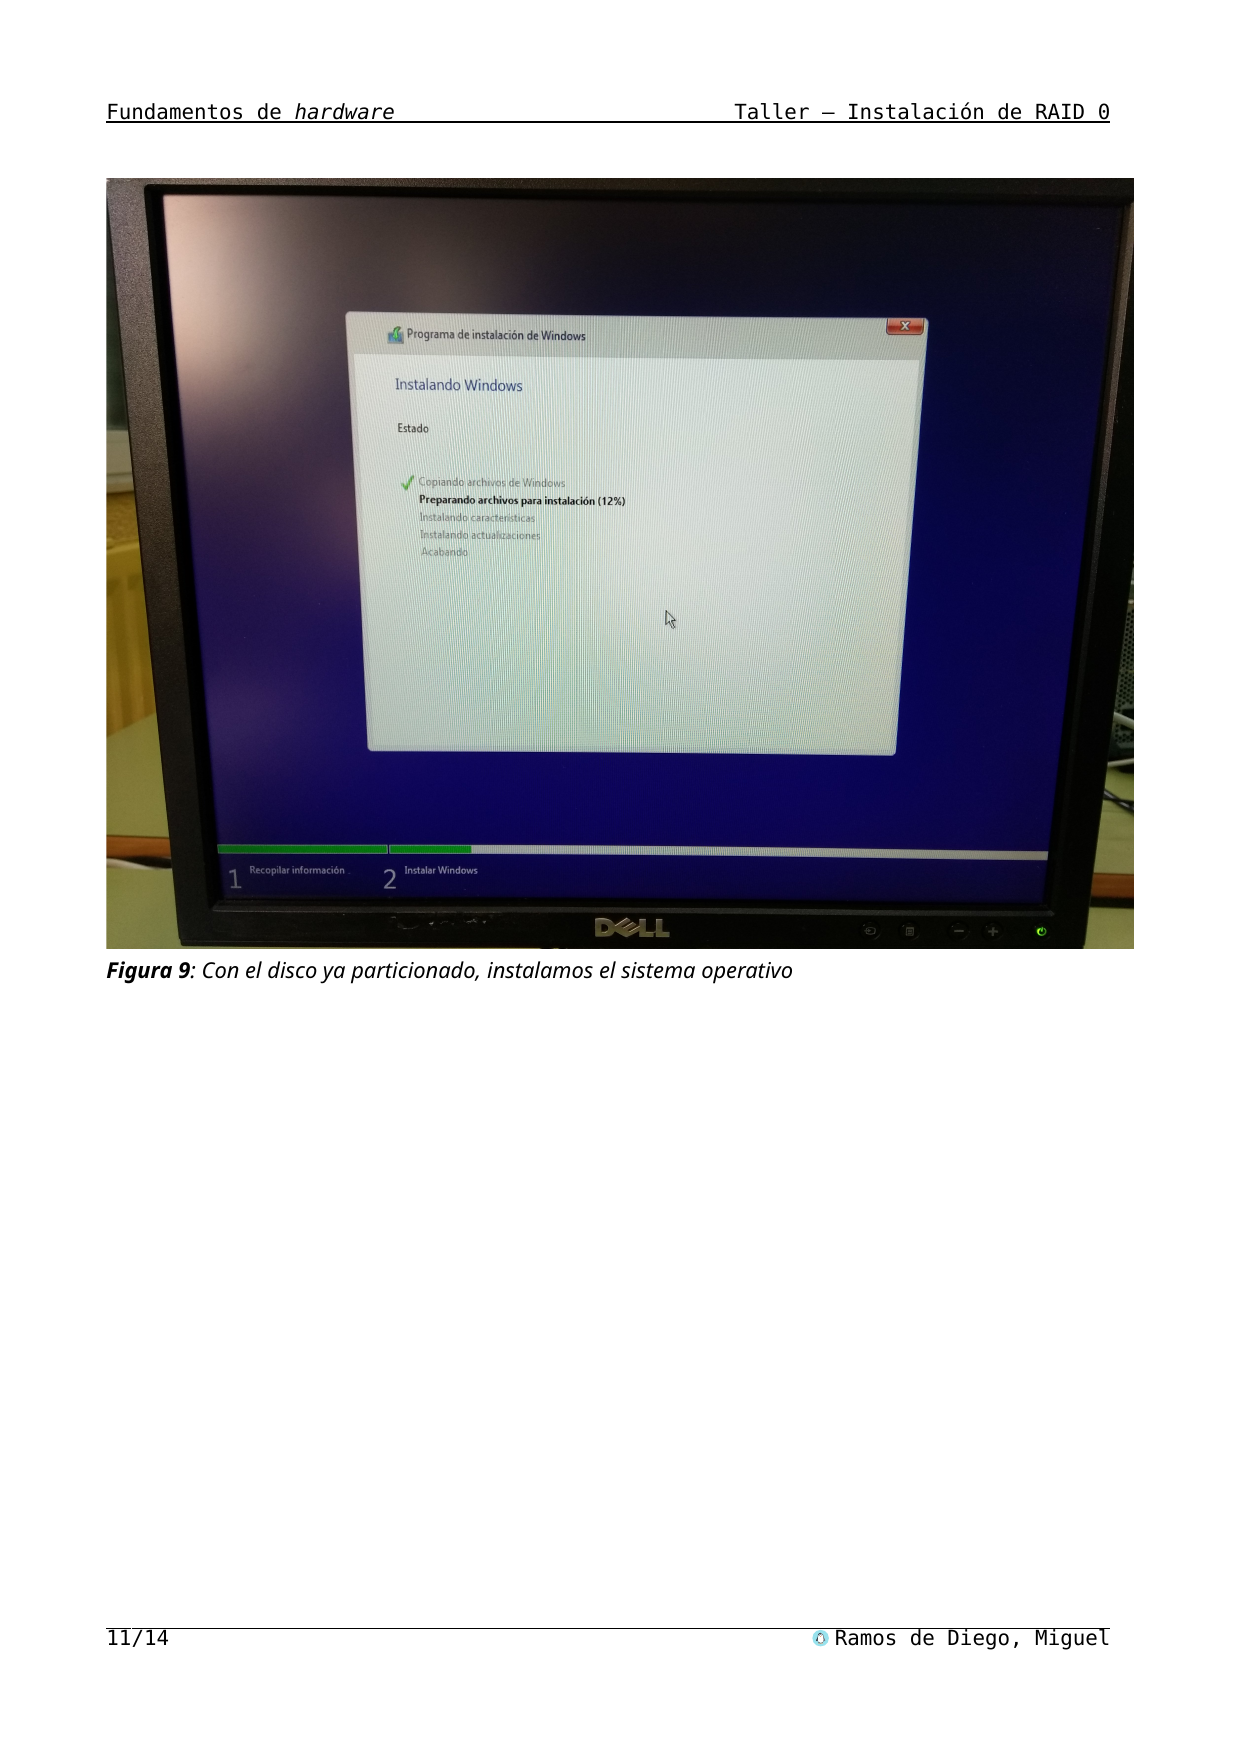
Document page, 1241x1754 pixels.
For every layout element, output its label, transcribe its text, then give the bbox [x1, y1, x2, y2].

picture [106, 178, 1134, 949]
text Figura 9: Con el disco ya particionado, instalamos el sistema operativo [106, 949, 1134, 985]
